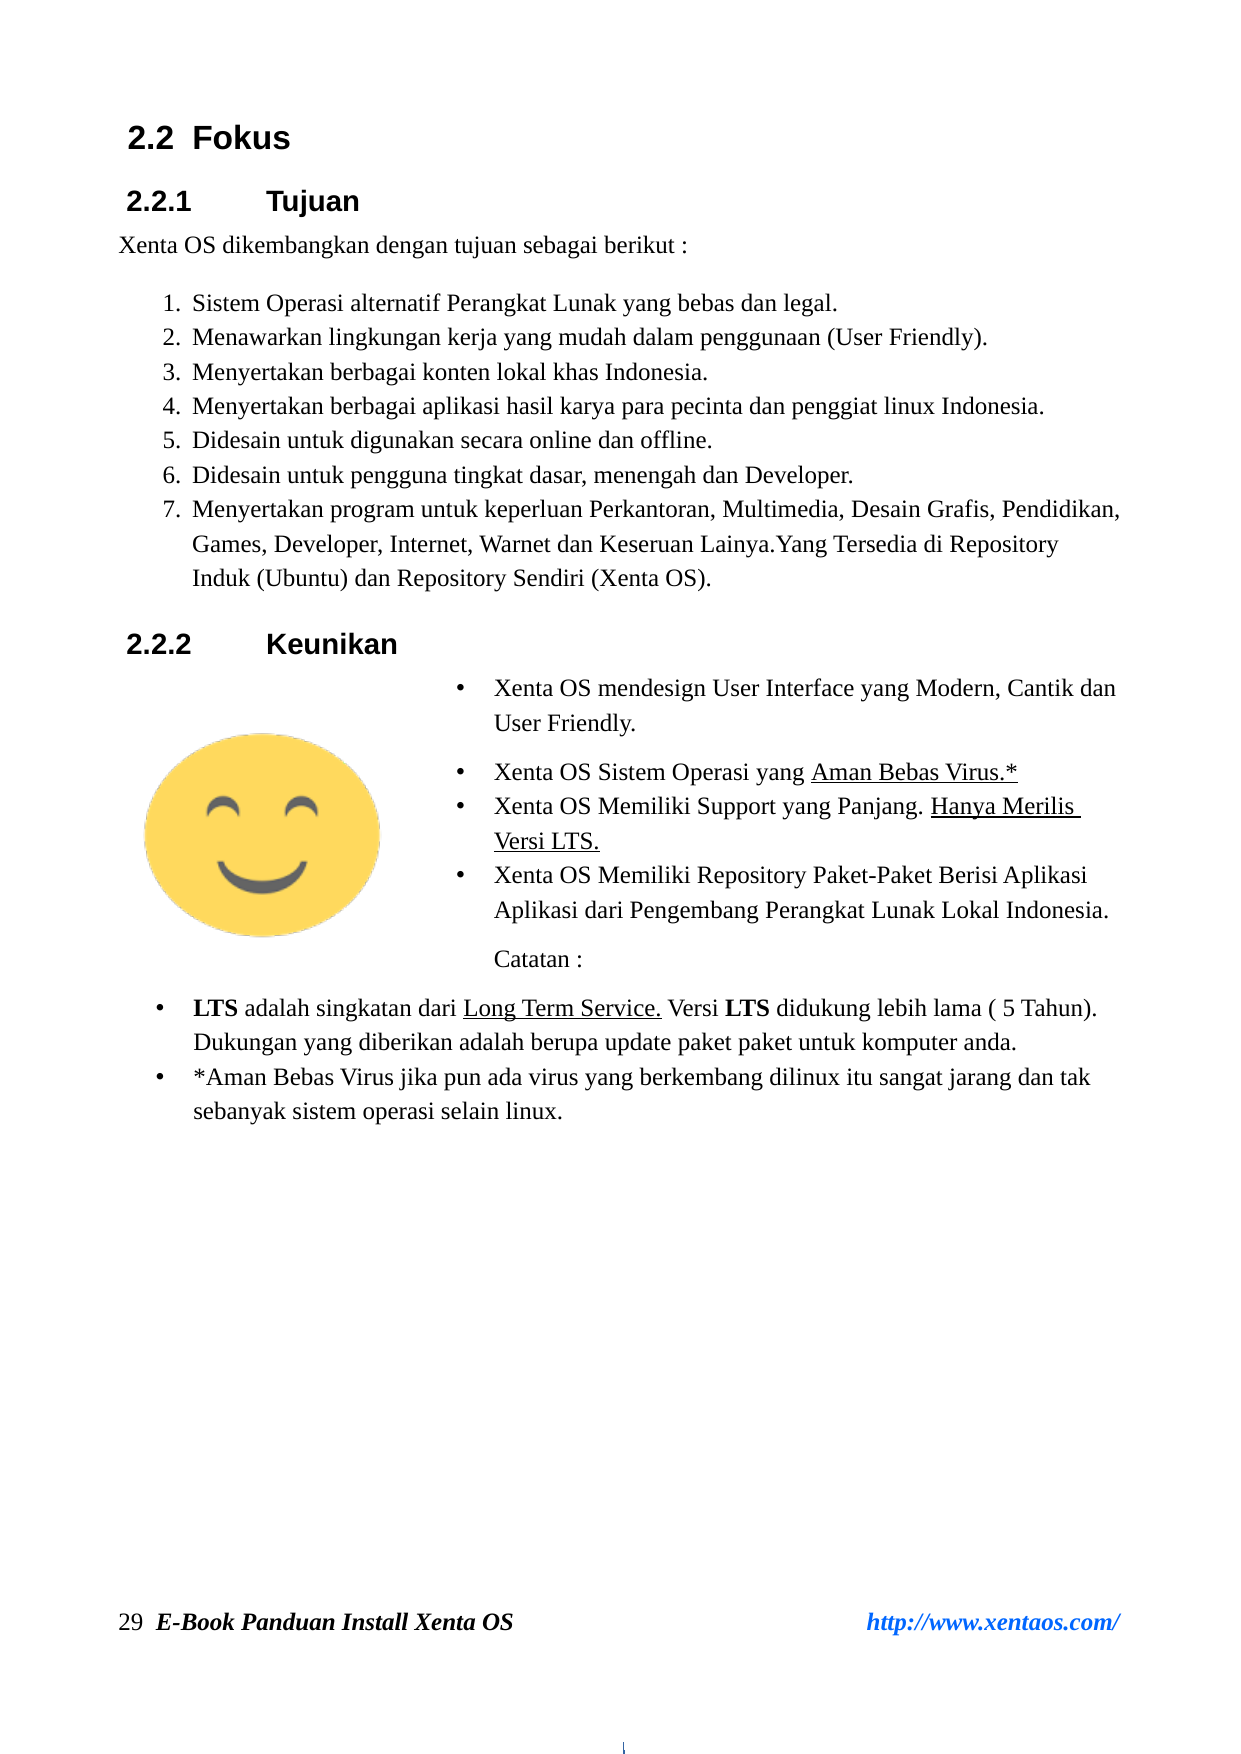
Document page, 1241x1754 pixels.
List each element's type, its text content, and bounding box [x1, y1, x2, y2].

list LTS adalah singkatan dari Long Term Service. Versi LTS didukung lebih lama ( 5 Tahun). Dukungan yang diberikan adalah berupa update paket paket untuk komputer anda. [156, 993, 1122, 1056]
text Xenta OS dikembangkan dengan tujuan sebagai berikut : [118, 230, 1122, 259]
list Menyertakan berbagai konten lokal khas Indonesia. [162, 357, 1122, 385]
list Menawarkan lingkungan kerja yang mudah dalam penggunaan (User Friendly). [162, 322, 1122, 351]
list Xenta OS Sistem Operasi yang Aman Bebas Virus.* [419, 757, 1122, 786]
picture [106, 679, 419, 992]
list *Aman Bebas Virus jika pun ada virus yang berkembang dilinux itu sangat jarang dan tak sebanyak sistem operasi selain linux. [156, 1062, 1122, 1125]
list Xenta OS Memiliki Support yang Panjang. Hanya Merilis Versi LTS. [419, 791, 1122, 854]
subtitle Fokus [118, 118, 1122, 157]
list Sistem Operasi alternatif Perangkat Lunak yang bebas dan legal. [162, 288, 1122, 316]
list Menyertakan program untuk keperluan Perkantoran, Multimedia, Desain Grafis, Pendidikan, Games, Developer, Internet, Warnet dan Keseruan Lainya.Yang Tersedia di Repository Induk (Ubuntu) dan Repository Sendiri (Xenta OS). [162, 494, 1122, 592]
list Didesain untuk digunakan secara online dan offline. [162, 426, 1122, 454]
subtitle Keunikan [118, 627, 1122, 661]
list Xenta OS Memiliki Repository Paket-Paket Berisi Aplikasi Aplikasi dari Pengembang Perangkat Lunak Lokal Indonesia. [419, 860, 1122, 923]
list Didesain untuk pengguna tingkat dasar, menengah dan Developer. [162, 460, 1122, 489]
list Menyertakan berbagai aplikasi hasil karya para pecinta dan penggiat linux Indonesia. [162, 391, 1122, 420]
list Catatan : [419, 944, 1122, 973]
subtitle Tujuan [118, 184, 1122, 218]
list Xenta OS mendesign User Interface yang Modern, Cantik dan User Friendly. [156, 673, 1122, 737]
